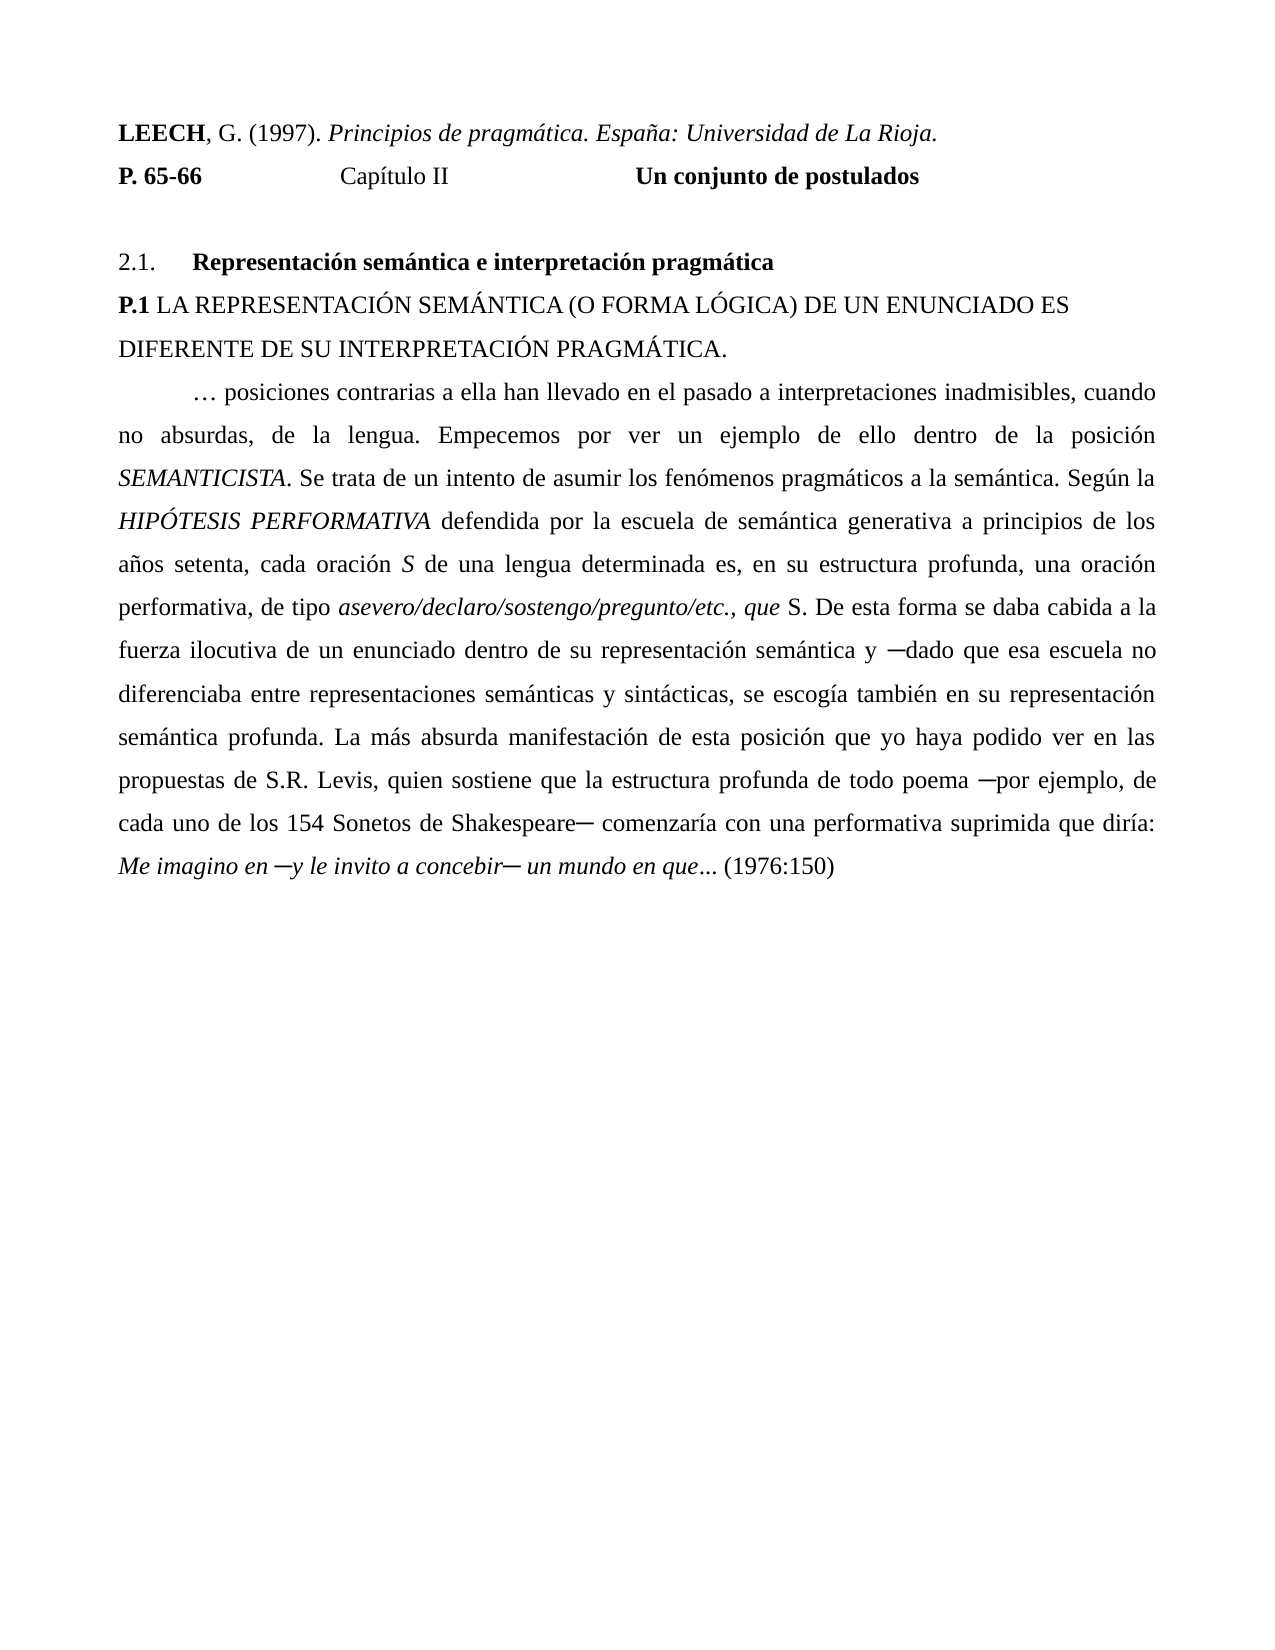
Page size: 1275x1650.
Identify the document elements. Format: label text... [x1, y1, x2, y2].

text P.1 LA REPRESENTACIÓN SEMÁNTICA (O FORMA LÓGICA) DE UN ENUNCIADO ES DIFERENTE DE SU INTERPRETACIÓN PRAGMÁTICA. [118, 291, 1157, 362]
text P. 65-66 Capítulo II Un conjunto de postulados [118, 161, 1157, 190]
text … posiciones contrarias a ella han llevado en el pasado a interpretaciones inadmisibles, cuando no absurdas, de la lengua. Empecemos por ver un ejemplo de ello dentro de la posición SEMANTICISTA. Se trata de un intento de asumir los fenómenos pragmáticos a la semántica. Según la HIPÓTESIS PERFORMATIVA defendida por la escuela de semántica generativa a principios de los años setenta, cada oración S de una lengua determinada es, en su estructura profunda, una oración performativa, de tipo asevero/declaro/sostengo/pregunto/etc., que S. De esta forma se daba cabida a la fuerza ilocutiva de un enunciado dentro de su representación semántica y ─dado que esa escuela no diferenciaba entre representaciones semánticas y sintácticas, se escogía también en su representación semántica profunda. La más absurda manifestación de esta posición que yo haya podido ver en las propuestas de S.R. Levis, quien sostiene que la estructura profunda de todo poema ─por ejemplo, de cada uno de los 154 Sonetos de Shakespeare─ comenzaría con una performativa suprimida que diría: Me imagino en ─y le invito a concebir─ un mundo en que... (1976:150) [118, 377, 1157, 880]
text 2.1. Representación semántica e interpretación pragmática [118, 247, 1157, 276]
text LEECH, G. (1997). Principios de pragmática. España: Universidad de La Rioja. [118, 118, 1157, 147]
